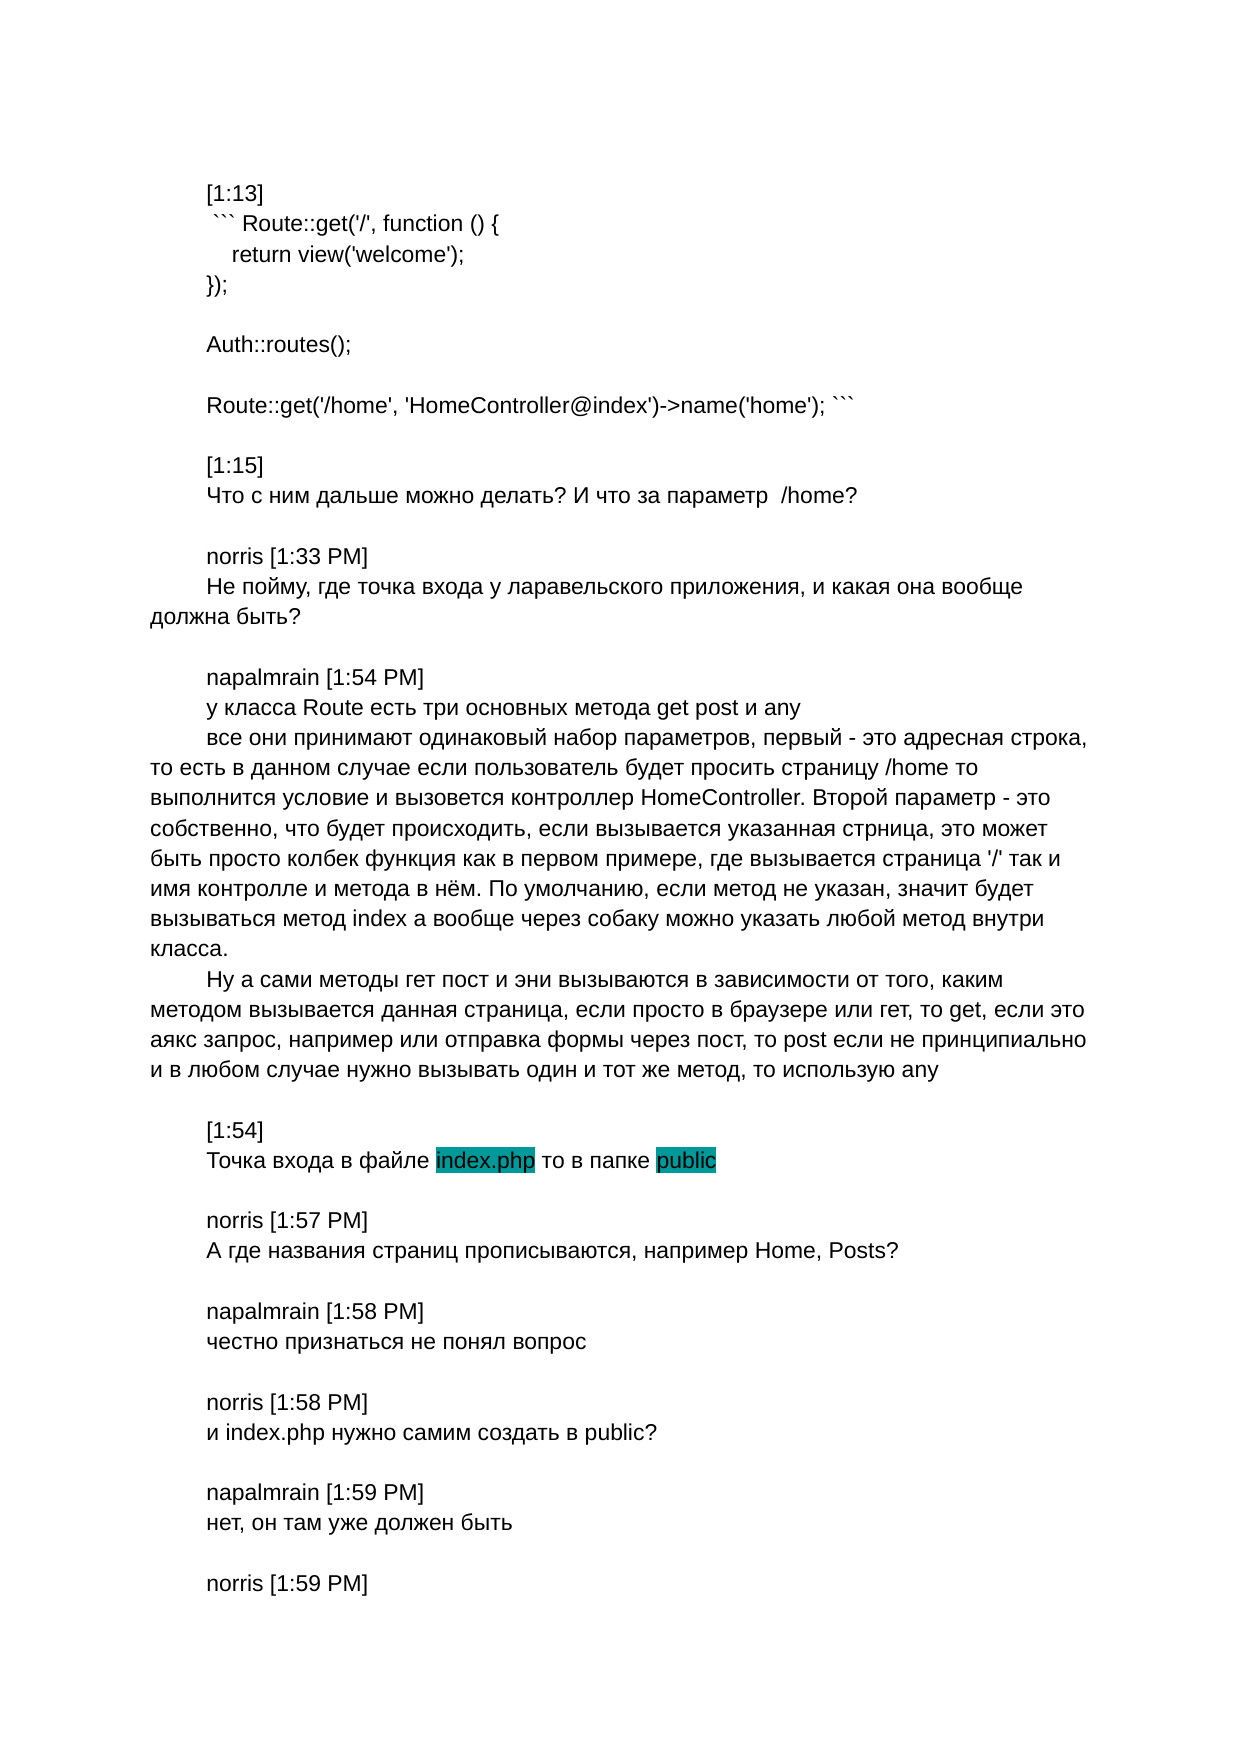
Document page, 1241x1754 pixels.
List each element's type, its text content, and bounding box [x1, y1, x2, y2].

text Не пойму, где точка входа у ларавельского приложения, и какая она вообще должна быть? [150, 573, 1090, 629]
text norris [1:57 PM] [150, 1207, 1090, 1234]
text ``` Route::get('/', function () { [150, 210, 1090, 237]
text А где названия страниц прописываются, например Home, Posts? [150, 1237, 1090, 1264]
text нет, он там уже должен быть [150, 1509, 1090, 1536]
text у класса Route есть три основных метода get post и any [150, 694, 1090, 720]
text Route::get('/home', 'HomeController@index')->name('home'); ``` [150, 392, 1090, 418]
text norris [1:59 PM] [150, 1570, 1090, 1596]
text [1:15] [150, 452, 1090, 478]
text }); [150, 271, 1090, 297]
text napalmrain [1:54 PM] [150, 663, 1090, 690]
text [1:54] [150, 1117, 1090, 1143]
text [1:13] [150, 180, 1090, 207]
text честно признаться не понял вопрос [150, 1328, 1090, 1354]
text Auth::routes(); [150, 331, 1090, 358]
text Ну а сами методы гет пост и эни вызываются в зависимости от того, каким методом вызывается данная страница, если просто в браузере или гет, то get, если это аякс запрос, например или отправка формы через пост, то post если не принципиально и в любом случае нужно вызывать один и тот же метод, то использую any [150, 966, 1090, 1083]
text и index.php нужно самим создать в public? [150, 1419, 1090, 1445]
text napalmrain [1:59 PM] [150, 1479, 1090, 1506]
text Точка входа в файле index.php то в папке public [150, 1147, 1090, 1173]
text norris [1:33 PM] [150, 543, 1090, 569]
text napalmrain [1:58 PM] [150, 1298, 1090, 1324]
text norris [1:58 PM] [150, 1388, 1090, 1415]
text все они принимают одинаковый набор параметров, первый - это адресная строка, то есть в данном случае если пользователь будет просить страницу /home то выполнится условие и вызовется контроллер HomeController. Второй параметр - это собственно, что будет происходить, если вызывается указанная стрница, это может быть просто колбек функция как в первом примере, где вызывается страница '/' так и имя контролле и метода в нём. По умолчанию, если метод не указан, значит будет вызываться метод index а вообще через собаку можно указать любой метод внутри класса. [150, 724, 1090, 962]
text return view('welcome'); [150, 241, 1090, 267]
text Что с ним дальше можно делать? И что за параметр /home? [150, 482, 1090, 509]
